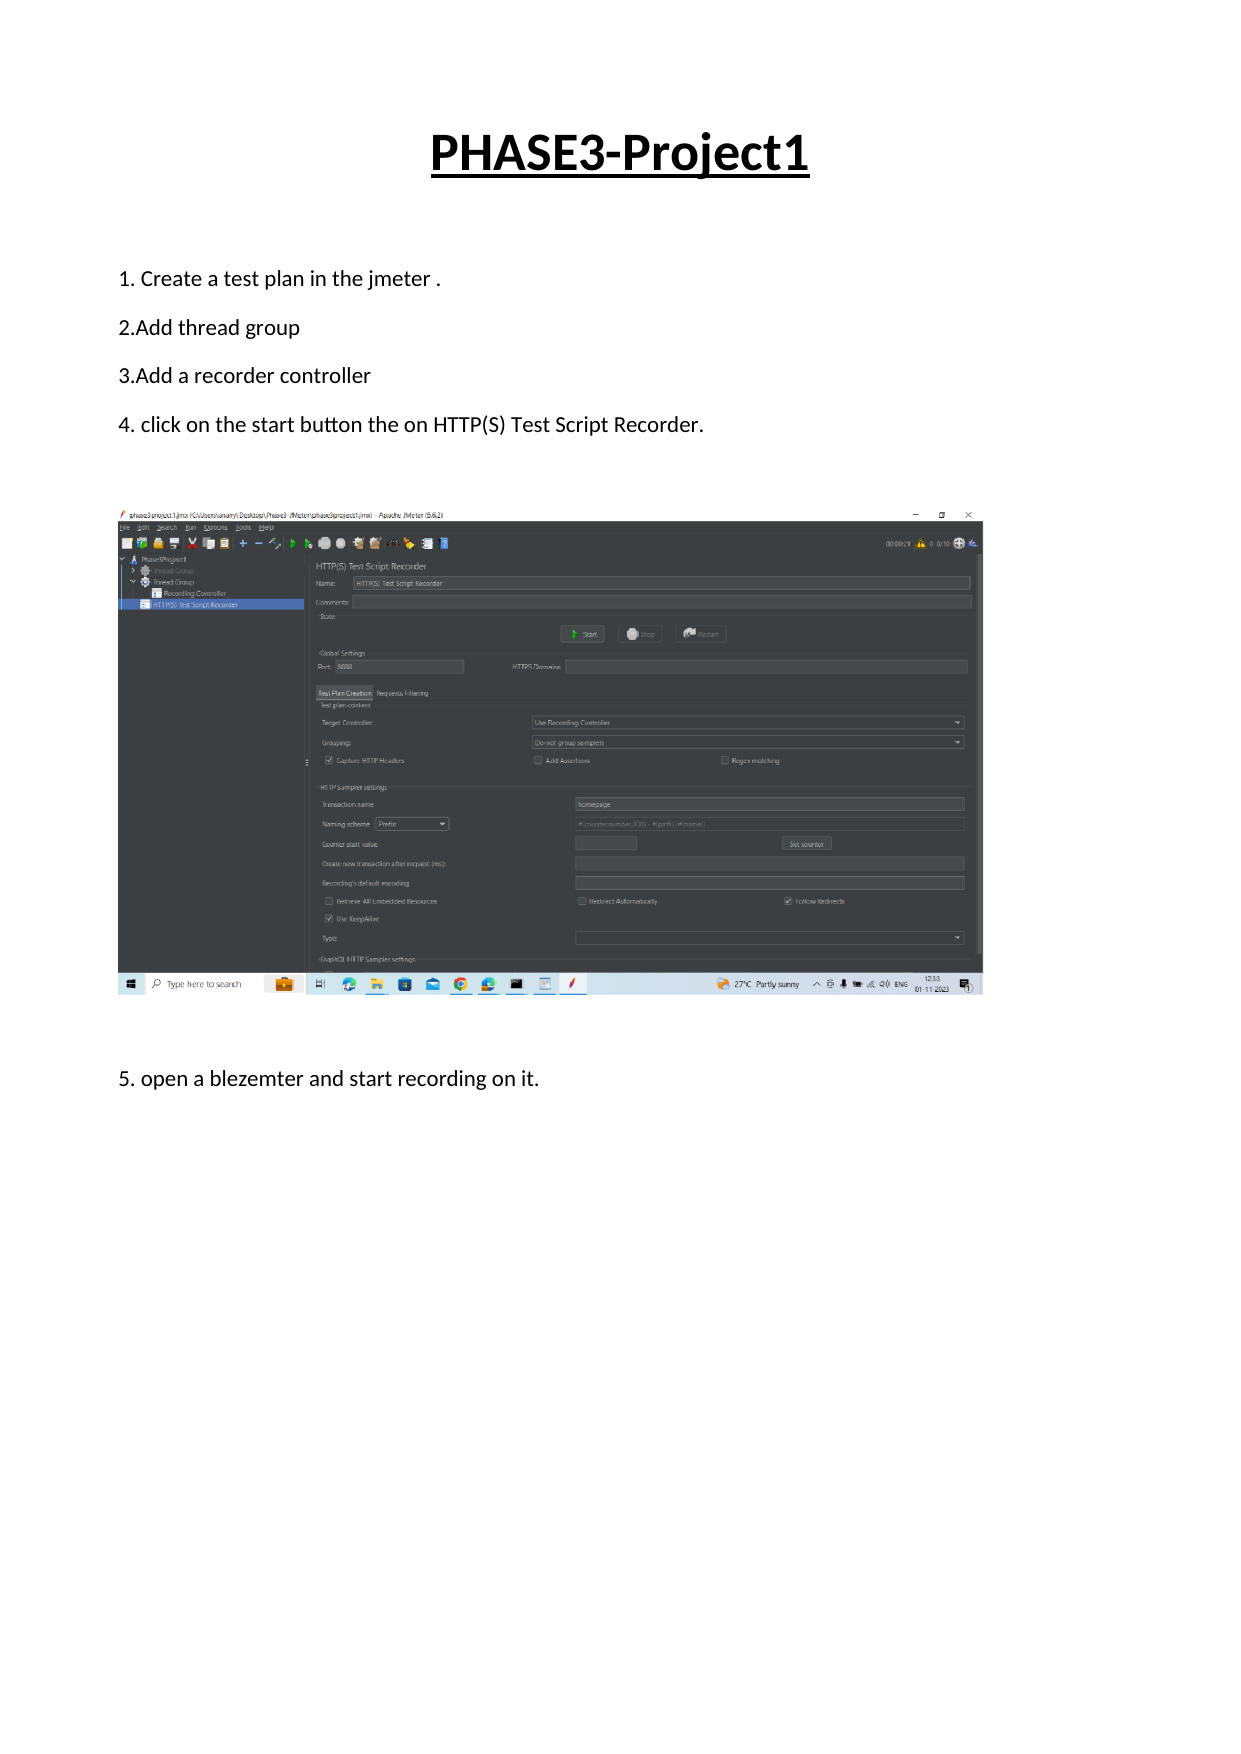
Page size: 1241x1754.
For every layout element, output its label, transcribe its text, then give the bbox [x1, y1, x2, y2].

text 4. click on the start button the on HTTP(S) Test Script Recorder. [118, 410, 1122, 438]
text 2.Add thread group [118, 313, 1122, 341]
text 5. open a blezemter and start recording on it. [118, 1064, 1122, 1092]
text PHASE3-Project1 [118, 118, 1122, 184]
text 3.Add a recorder controller [118, 362, 1122, 389]
text 1. Create a test plan in the jmeter . [118, 264, 1122, 292]
